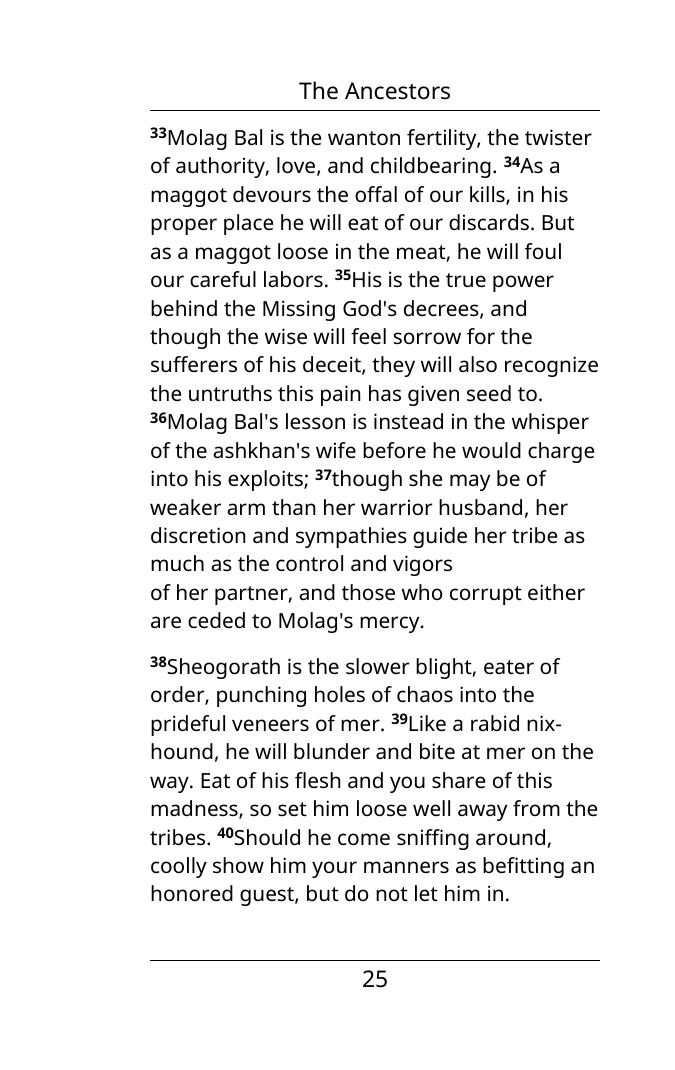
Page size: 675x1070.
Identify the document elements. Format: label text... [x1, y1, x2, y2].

text 38Sheogorath is the slower blight, eater of order, punching holes of chaos into the prideful veneers of mer. 39Like a rabid nix-hound, he will blunder and bite at mer on the way. Eat of his flesh and you share of this madness, so set him loose well away from the tribes. 40Should he come sniffing around, coolly show him your manners as befitting an honored guest, but do not let him in. [150, 652, 600, 908]
text 33Molag Bal is the wanton fertility, the twister of authority, love, and childbearing. 34As a maggot devours the offal of our kills, in his proper place he will eat of our discards. But as a maggot loose in the meat, he will foul our careful labors. 35His is the true power behind the Missing God's decrees, and though the wise will feel sorrow for the sufferers of his deceit, they will also recognize the untruths this pain has given seed to. 36Molag Bal's lesson is instead in the whisper of the ashkhan's wife before he would charge into his exploits; 37though she may be of weaker arm than her warrior husband, her discretion and sympathies guide her tribe as much as the control and vigors of her partner, and those who corrupt either are ceded to Molag's mercy. [150, 123, 600, 635]
